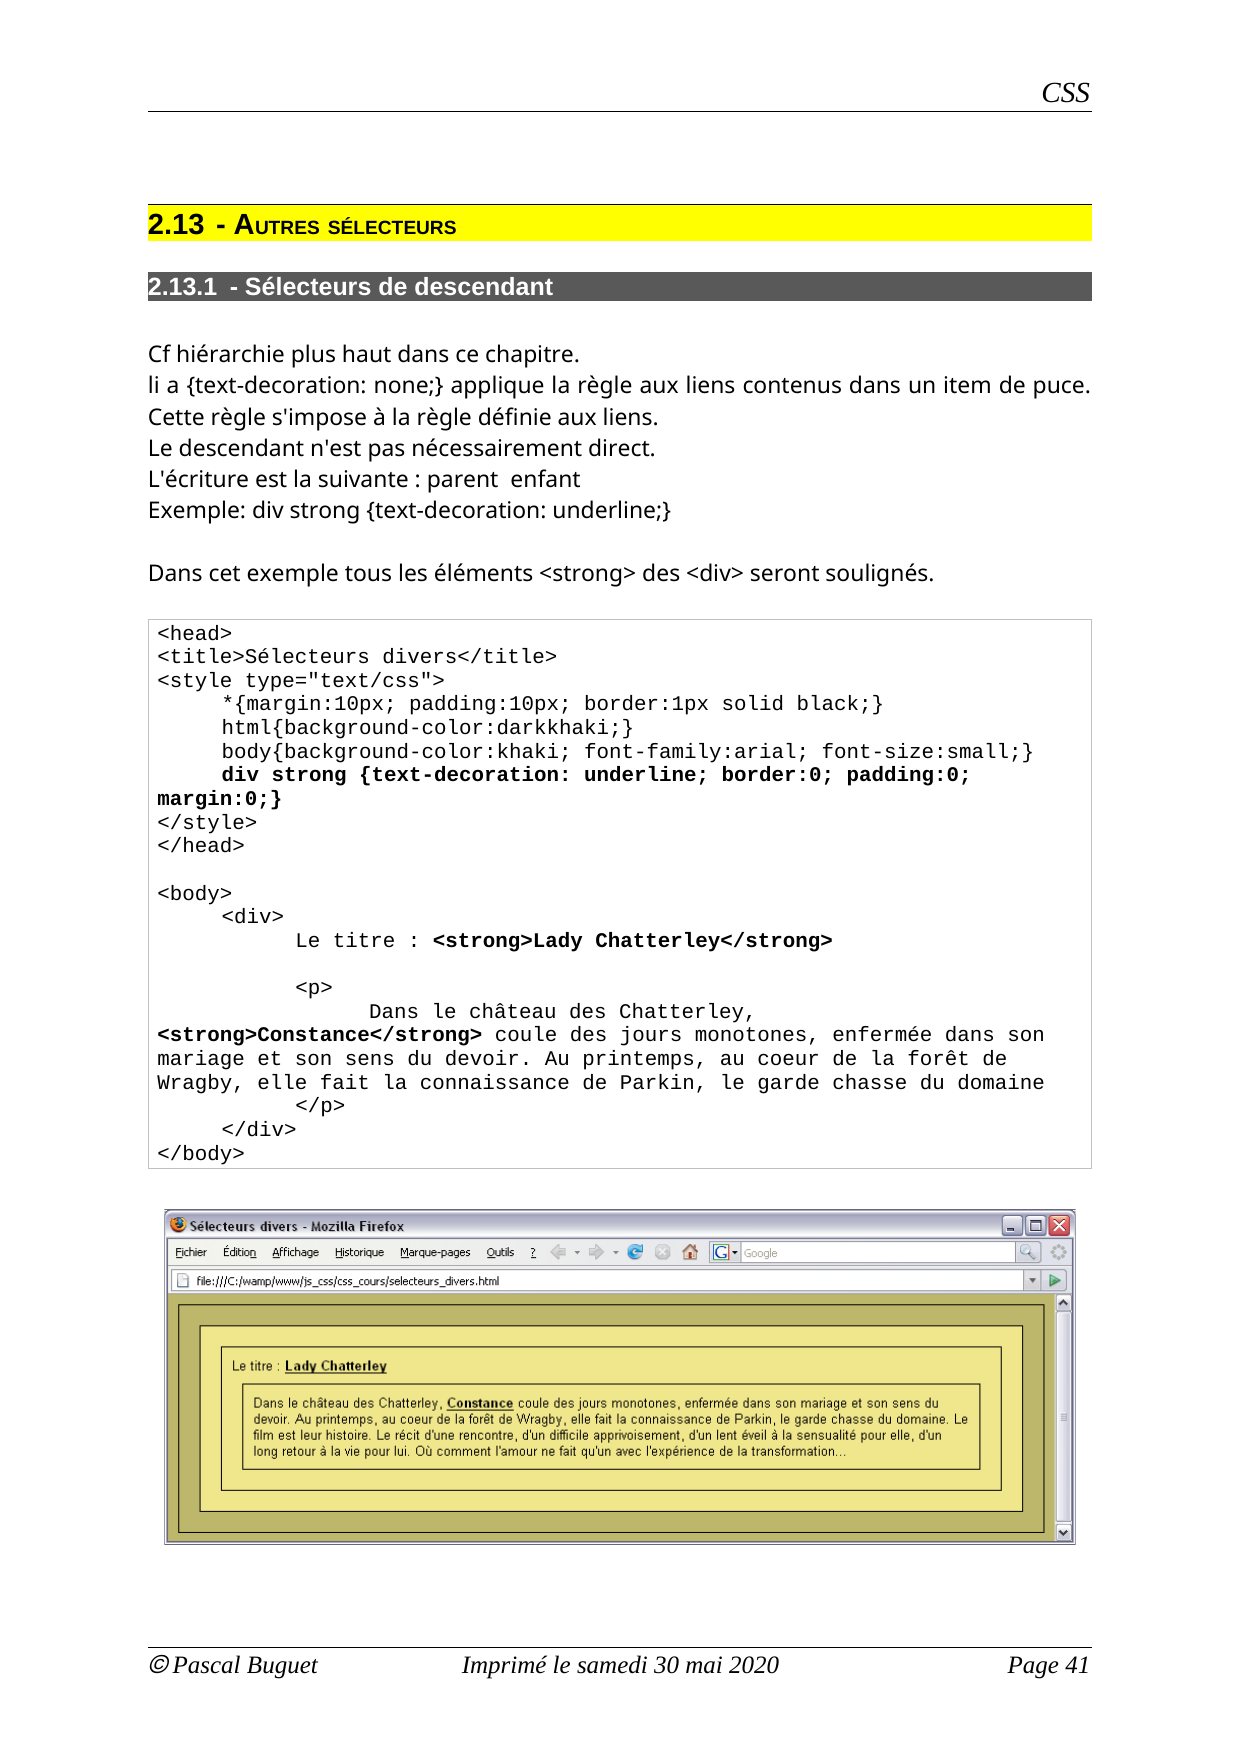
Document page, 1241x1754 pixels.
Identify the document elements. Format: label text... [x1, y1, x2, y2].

text <style type="text/css"> [149, 667, 1091, 690]
text div strong {text-decoration: underline; border:0; padding:0; margin:0;} [149, 761, 1091, 808]
text Dans cet exemple tous les éléments <strong> des <div> seront soulignés. [148, 557, 1092, 588]
text </body> [149, 1139, 1091, 1168]
text <body> [149, 879, 1091, 903]
text </div> [149, 1116, 1091, 1139]
text Exemple: div strong {text-decoration: underline;} [148, 494, 1092, 526]
subtitle - Sélecteurs de descendant [148, 272, 1092, 301]
text Dans le château des Chatterley, <strong>Constance</strong> coule des jours monotones, enfermée dans son mariage et son sens du devoir. Au printemps, au coeur de la forêt de Wragby, elle fait la connaissance de Parkin, le garde chasse du domaine </p> [149, 998, 1091, 1116]
text <div> [149, 903, 1091, 927]
text Le titre : <strong>Lady Chatterley</strong> [149, 927, 1091, 950]
text </head> [149, 832, 1091, 856]
text li a {text-decoration: none;} applique la règle aux liens contenus dans un item de puce. Cette règle s'impose à la règle définie aux liens. [148, 369, 1092, 432]
text body{background-color:khaki; font-family:arial; font-size:small;} [149, 738, 1091, 761]
text <p> [149, 974, 1091, 998]
text L'écriture est la suivante : parent enfant [148, 463, 1092, 494]
text *{margin:10px; padding:10px; border:1px solid black;} [149, 690, 1091, 714]
text <title>Sélecteurs divers</title> [149, 643, 1091, 667]
subtitle - Autres sélecteurs [148, 205, 1092, 241]
picture [164, 1209, 1076, 1545]
text </style> [149, 808, 1091, 832]
text html{background-color:darkkhaki;} [149, 714, 1091, 738]
text Le descendant n'est pas nécessairement direct. [148, 432, 1092, 463]
text <head> [149, 620, 1091, 643]
text Cf hiérarchie plus haut dans ce chapitre. [148, 338, 1092, 369]
